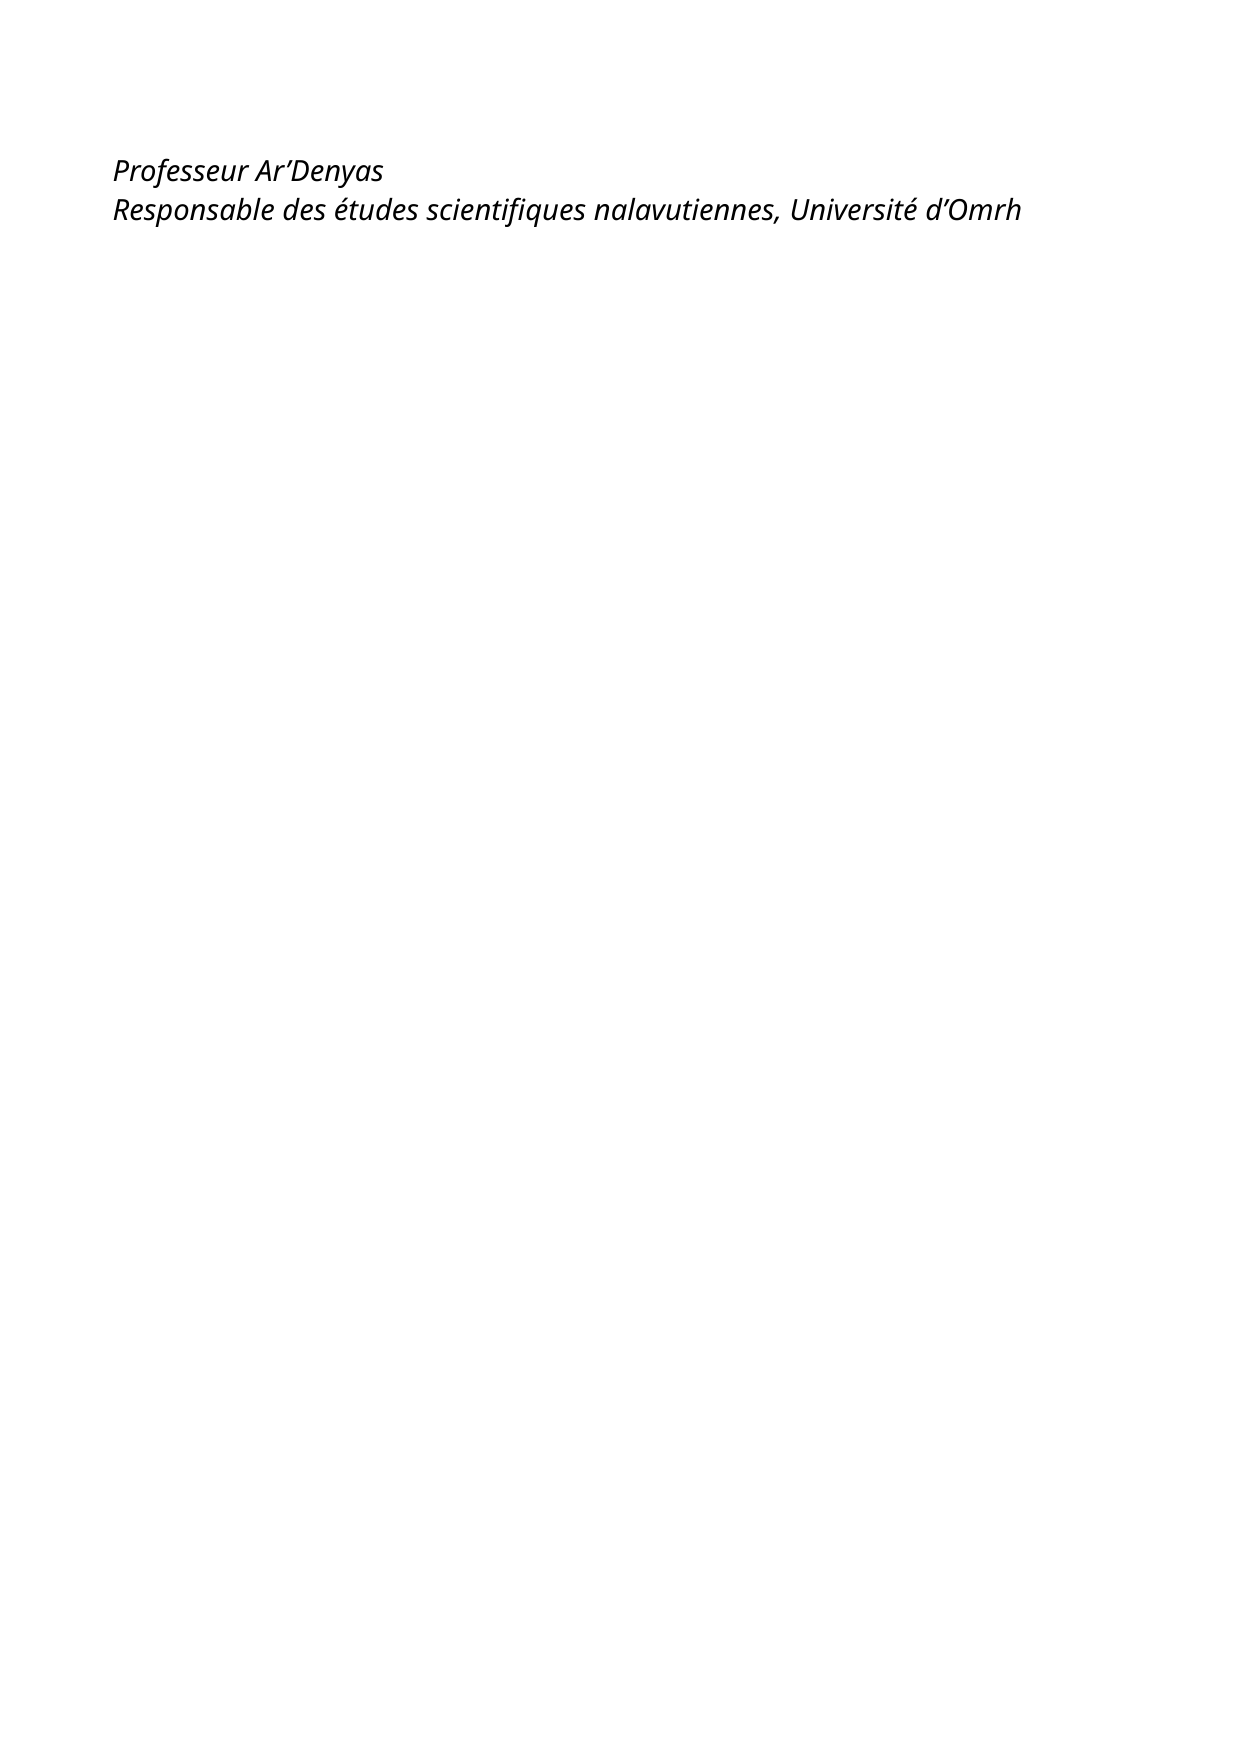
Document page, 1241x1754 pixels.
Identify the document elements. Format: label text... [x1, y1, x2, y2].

text Professeur Ar’Denyas Responsable des études scientifiques nalavutiennes, Université d’Omrh [112, 150, 1128, 229]
